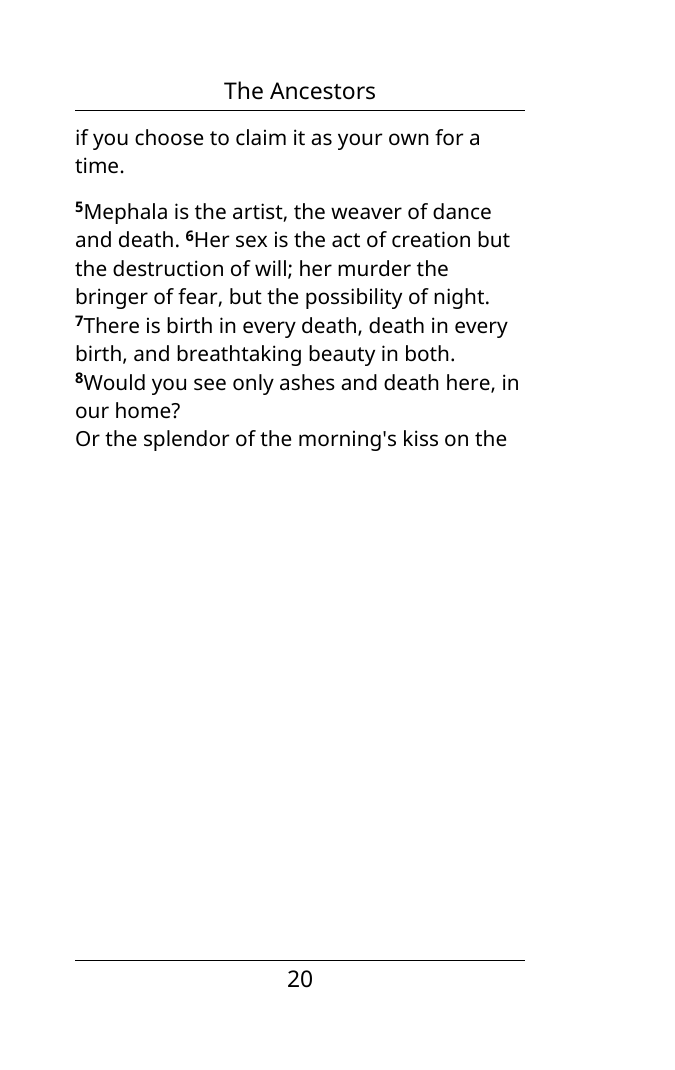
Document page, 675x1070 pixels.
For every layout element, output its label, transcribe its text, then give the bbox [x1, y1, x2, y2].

text 5Mephala is the artist, the weaver of dance and death. 6Her sex is the act of creation but the destruction of will; her murder the bringer of fear, but the possibility of night. 7There is birth in every death, death in every birth, and breathtaking beauty in both. 8Would you see only ashes and death here, in our home? Or the splendor of the morning's kiss on the [75, 197, 525, 453]
text if you choose to claim it as your own for a time. [75, 123, 525, 180]
